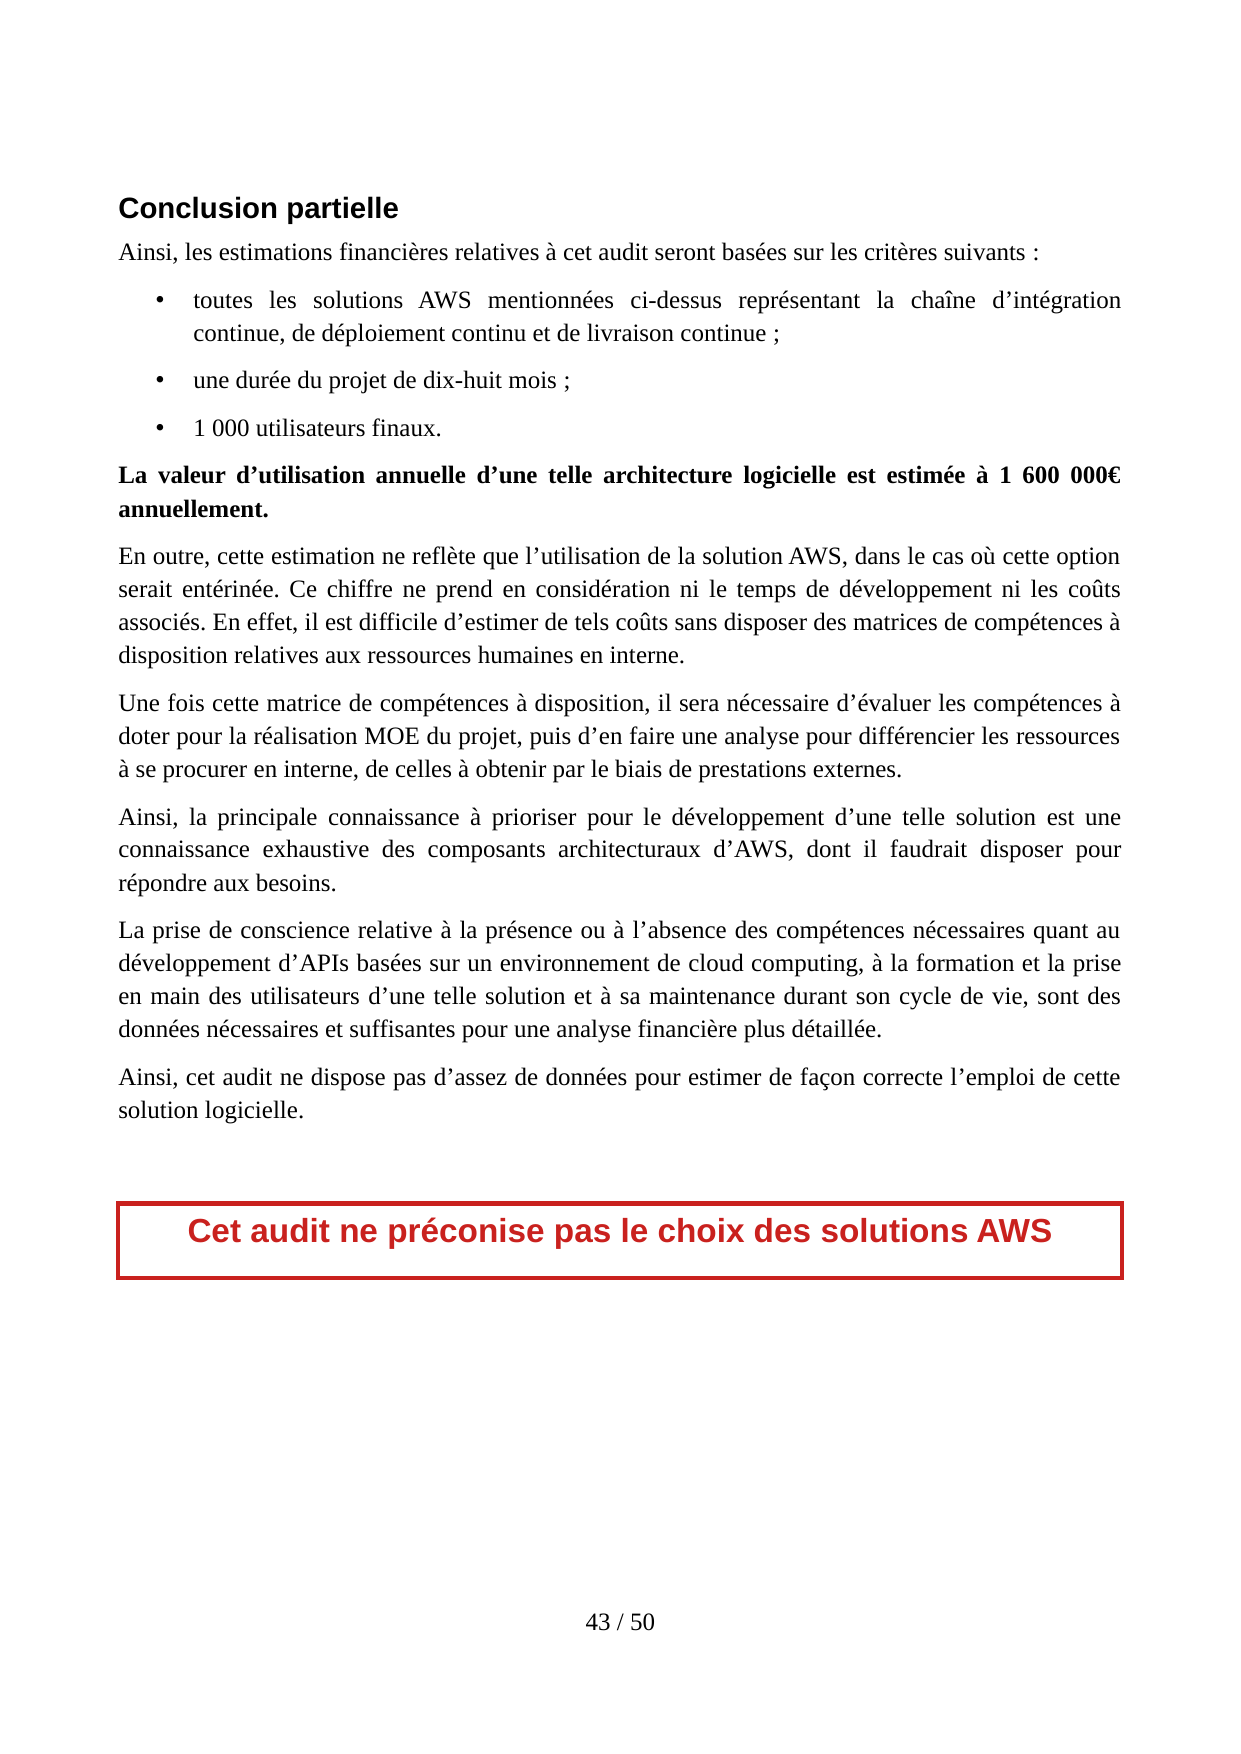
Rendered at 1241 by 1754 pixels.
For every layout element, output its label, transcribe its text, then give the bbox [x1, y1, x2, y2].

list 1 000 utilisateurs finaux. [156, 413, 1122, 442]
text Ainsi, cet audit ne dispose pas d’assez de données pour estimer de façon correcte l’emploi de cette solution logicielle. [118, 1062, 1122, 1124]
list toutes les solutions AWS mentionnées ci-dessus représentant la chaîne d’intégration continue, de déploiement continu et de livraison continue ; [156, 285, 1122, 347]
list une durée du projet de dix-huit mois ; [156, 365, 1122, 394]
table_header Cet audit ne préconise pas le choix des solutions AWS [120, 1206, 1120, 1276]
text En outre, cette estimation ne reflète que l’utilisation de la solution AWS, dans le cas où cette option serait entérinée. Ce chiffre ne prend en considération ni le temps de développement ni les coûts associés. En effet, il est difficile d’estimer de tels coûts sans disposer des matrices de compétences à disposition relatives aux ressources humaines en interne. [118, 541, 1122, 669]
subtitle Conclusion partielle [118, 191, 1122, 225]
text Ainsi, la principale connaissance à prioriser pour le développement d’une telle solution est une connaissance exhaustive des composants architecturaux d’AWS, dont il faudrait disposer pour répondre aux besoins. [118, 802, 1122, 896]
text La valeur d’utilisation annuelle d’une telle architecture logicielle est estimée à 1 600 000€ annuellement. [118, 461, 1122, 522]
text Ainsi, les estimations financières relatives à cet audit seront basées sur les critères suivants : [118, 237, 1122, 266]
text La prise de conscience relative à la présence ou à l’absence des compétences nécessaires quant au développement d’APIs basées sur un environnement de cloud computing, à la formation et la prise en main des utilisateurs d’une telle solution et à sa maintenance durant son cycle de vie, sont des données nécessaires et suffisantes pour une analyse financière plus détaillée. [118, 915, 1122, 1043]
text Une fois cette matrice de compétences à disposition, il sera nécessaire d’évaluer les compétences à doter pour la réalisation MOE du projet, puis d’en faire une analyse pour différencier les ressources à se procurer en interne, de celles à obtenir par le biais de prestations externes. [118, 688, 1122, 783]
